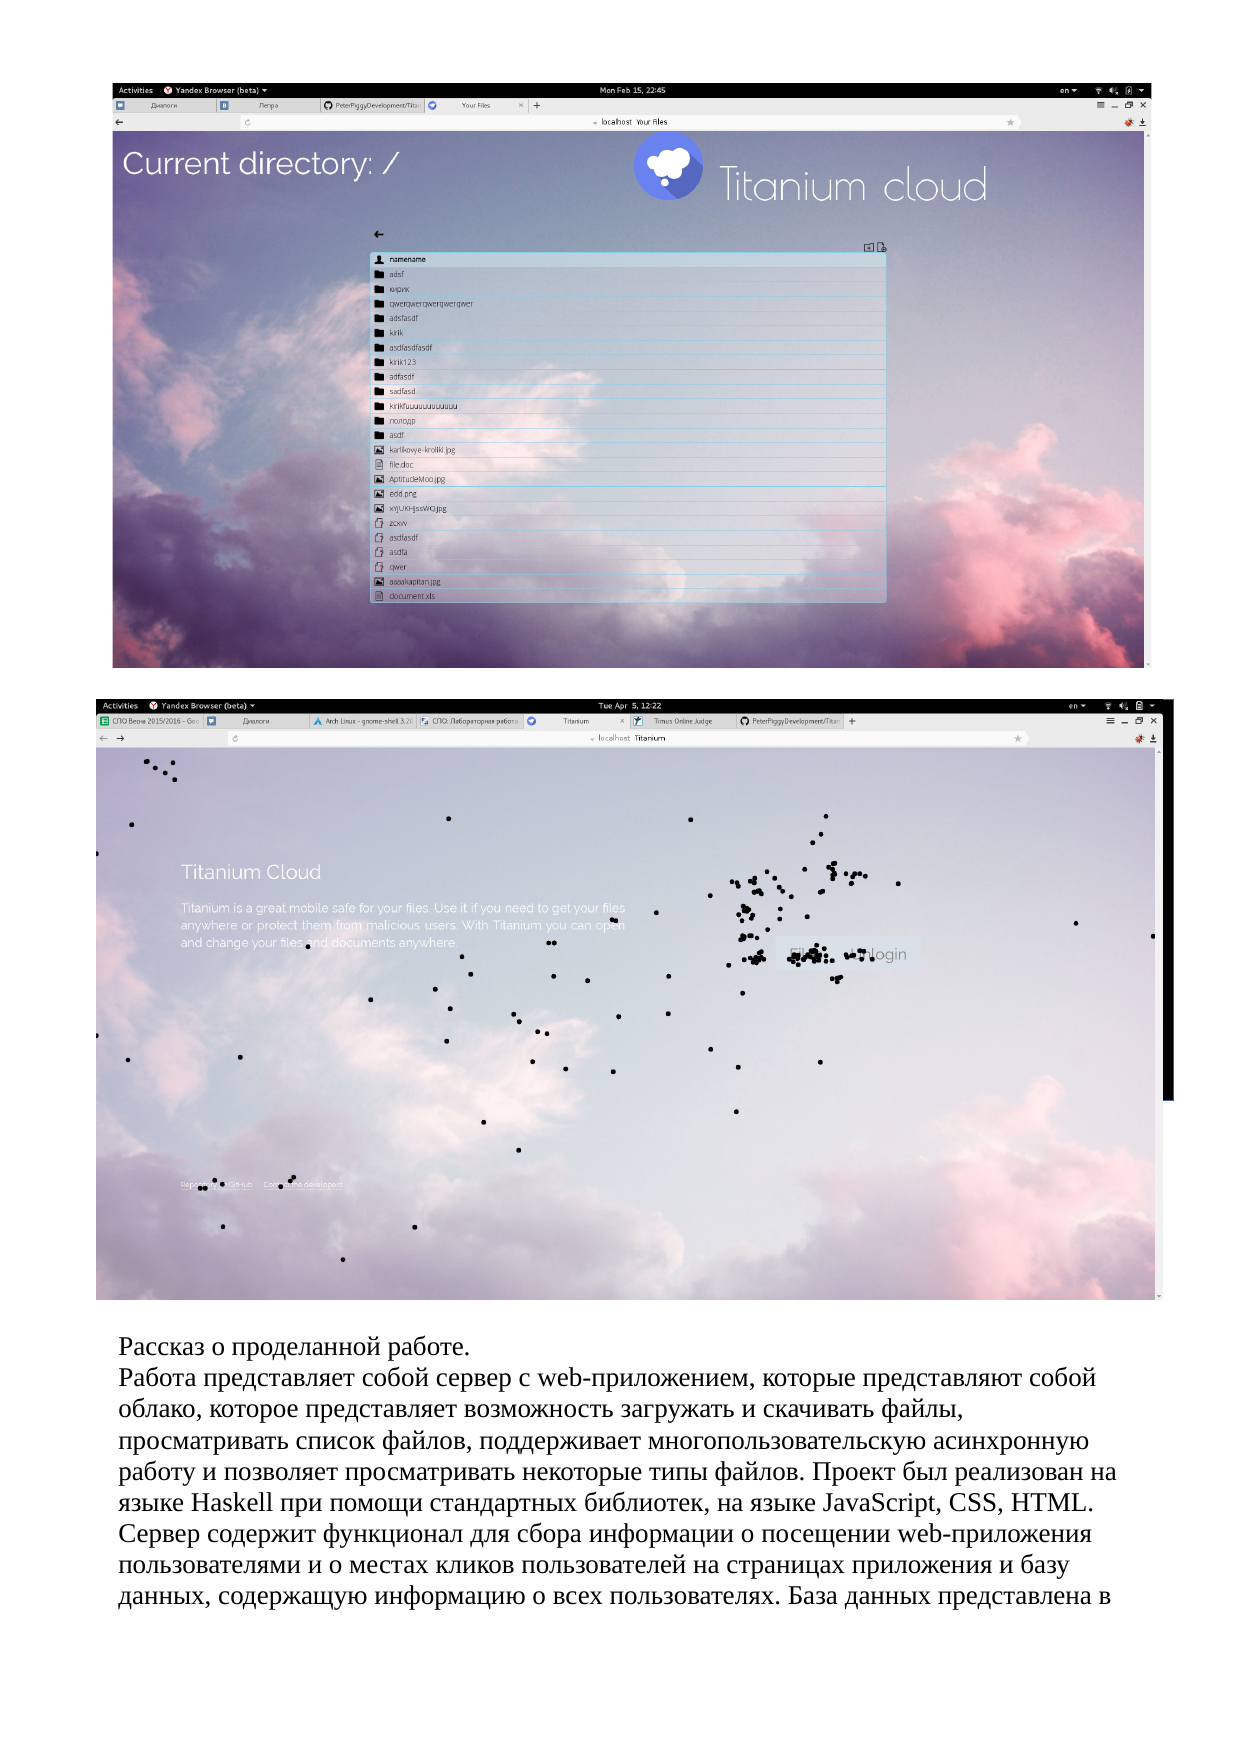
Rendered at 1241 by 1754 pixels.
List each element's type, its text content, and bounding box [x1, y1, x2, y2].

text Рассказ о проделанной работе. [118, 1330, 1122, 1361]
picture [112, 83, 1152, 668]
text Работа представляет собой сервер с web-приложением, которые представляют собой облако, которое представляет возможность загружать и скачивать файлы, просматривать список файлов, поддерживает многопользовательскую асинхронную работу и позволяет просматривать некоторые типы файлов. Проект был реализован на языке Haskell при помощи стандартных библиотек, на языке JavaScript, CSS, HTML. Сервер содержит функционал для сбора информации о посещении web-приложения пользователями и о местах кликов пользователей на страницах приложения и базу данных, содержащую информацию о всех пользователях. База данных представлена в [118, 1361, 1122, 1611]
picture [96, 699, 1163, 1300]
